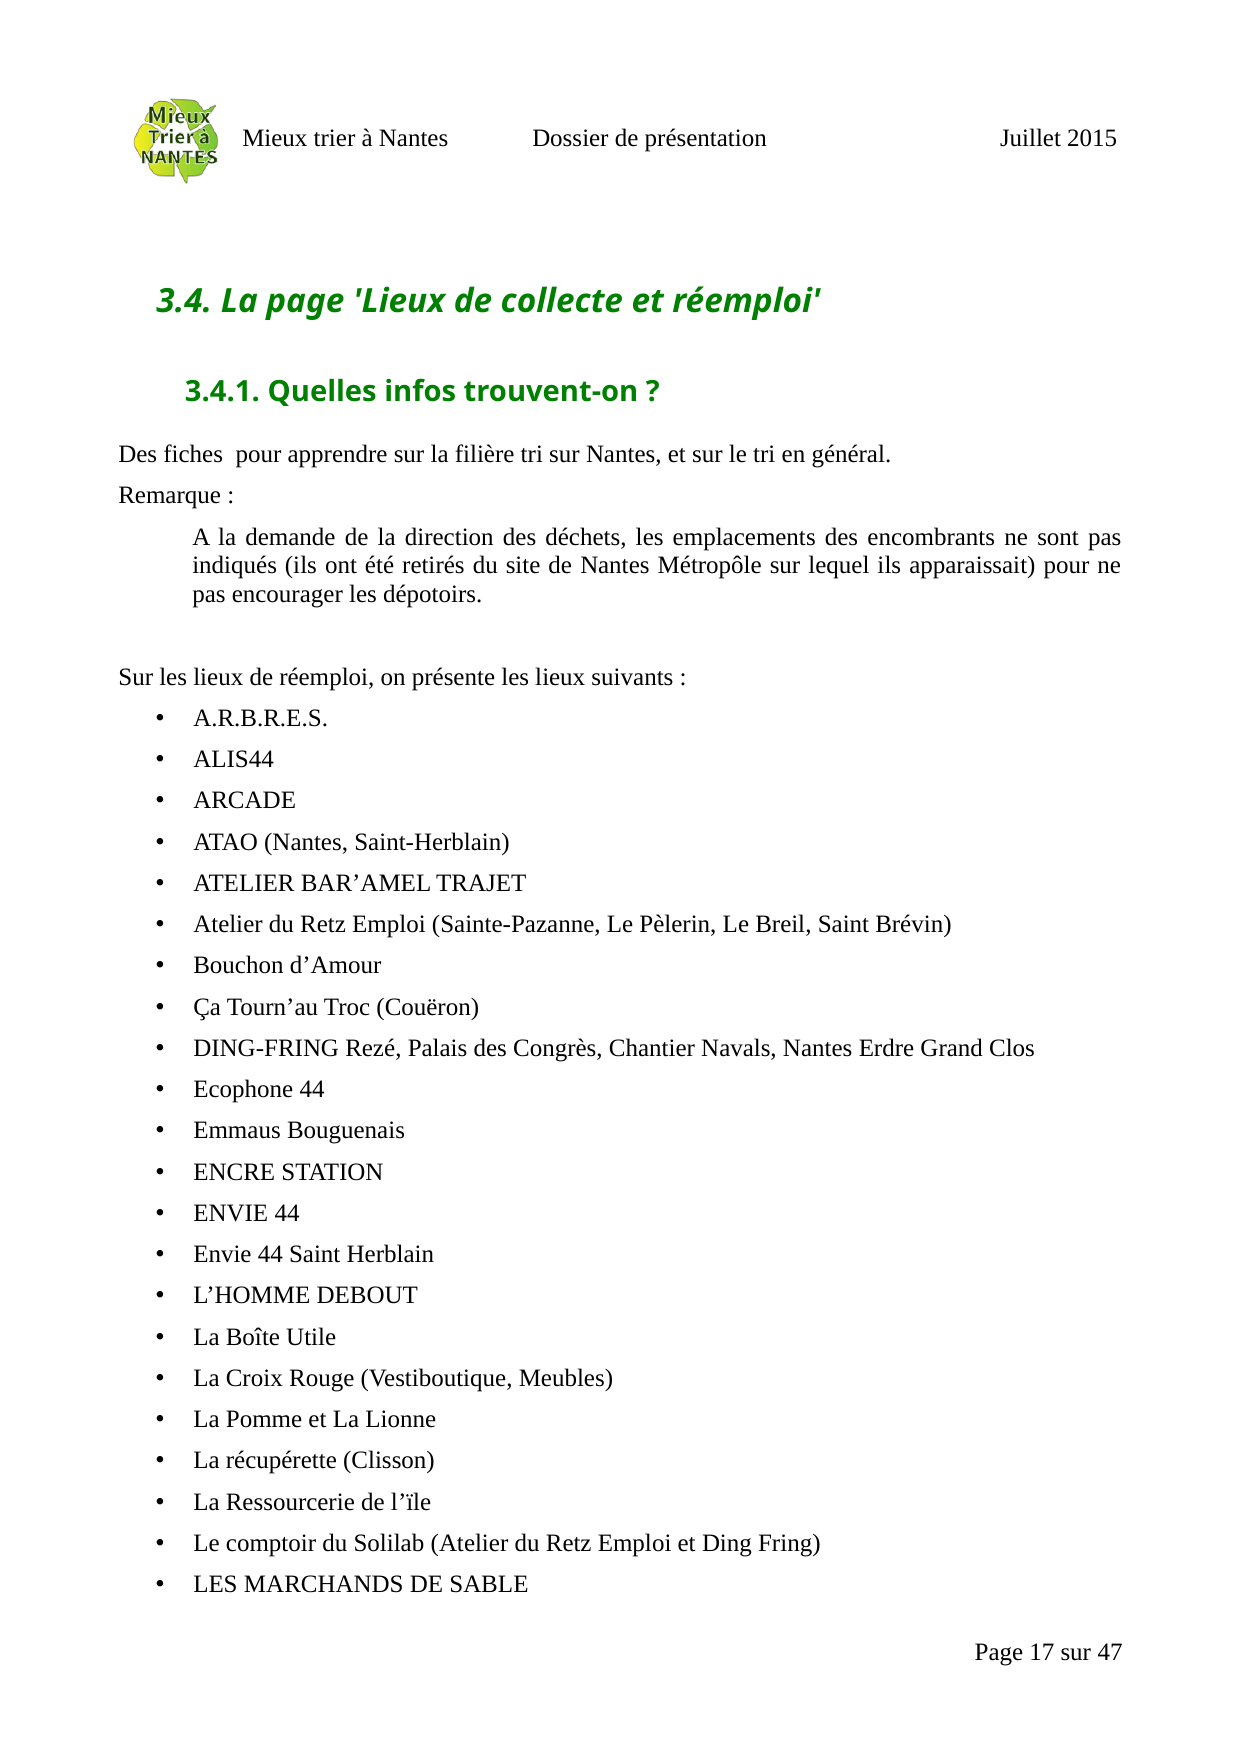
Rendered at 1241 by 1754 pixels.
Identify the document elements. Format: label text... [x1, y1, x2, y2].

list La Croix Rouge (Vestiboutique, Meubles) [156, 1363, 1122, 1392]
list Ecophone 44 [156, 1074, 1122, 1103]
text A la demande de la direction des déchets, les emplacements des encombrants ne sont pas indiqués (ils ont été retirés du site de Nantes Métropôle sur lequel ils apparaissait) pour ne pas encourager les dépotoirs. [192, 522, 1122, 608]
picture [131, 95, 221, 185]
list A.R.B.R.E.S. [156, 703, 1122, 732]
list L’HOMME DEBOUT [156, 1280, 1122, 1309]
list Bouchon d’Amour [156, 950, 1122, 979]
list Envie 44 Saint Herblain [156, 1239, 1122, 1268]
list ALIS44 [156, 744, 1122, 773]
list La Ressourcerie de l’ïle [156, 1487, 1122, 1515]
list ARCADE [156, 785, 1122, 814]
list Atelier du Retz Emploi (Sainte-Pazanne, Le Pèlerin, Le Breil, Saint Brévin) [156, 909, 1122, 938]
text Sur les lieux de réemploi, on présente les lieux suivants : [118, 662, 1122, 690]
list Ça Tourn’au Troc (Couëron) [156, 992, 1122, 1020]
list ATAO (Nantes, Saint-Herblain) [156, 827, 1122, 855]
list ATELIER BAR’AMEL TRAJET [156, 868, 1122, 897]
text Remarque : [118, 480, 1122, 509]
subtitle Quelles infos trouvent-on ? [148, 370, 1122, 410]
subtitle La page 'Lieux de collecte et réemploi' [148, 277, 1122, 323]
list ENCRE STATION [156, 1157, 1122, 1185]
list LES MARCHANDS DE SABLE [156, 1569, 1122, 1598]
list La Pomme et La Lionne [156, 1404, 1122, 1433]
list ENVIE 44 [156, 1198, 1122, 1227]
list La Boîte Utile [156, 1322, 1122, 1350]
list La récupérette (Clisson) [156, 1445, 1122, 1474]
text Des fiches pour apprendre sur la filière tri sur Nantes, et sur le tri en général. [118, 439, 1122, 468]
list Emmaus Bouguenais [156, 1115, 1122, 1144]
list Le comptoir du Solilab (Atelier du Retz Emploi et Ding Fring) [156, 1528, 1122, 1557]
list DING-FRING Rezé, Palais des Congrès, Chantier Navals, Nantes Erdre Grand Clos [156, 1033, 1122, 1062]
